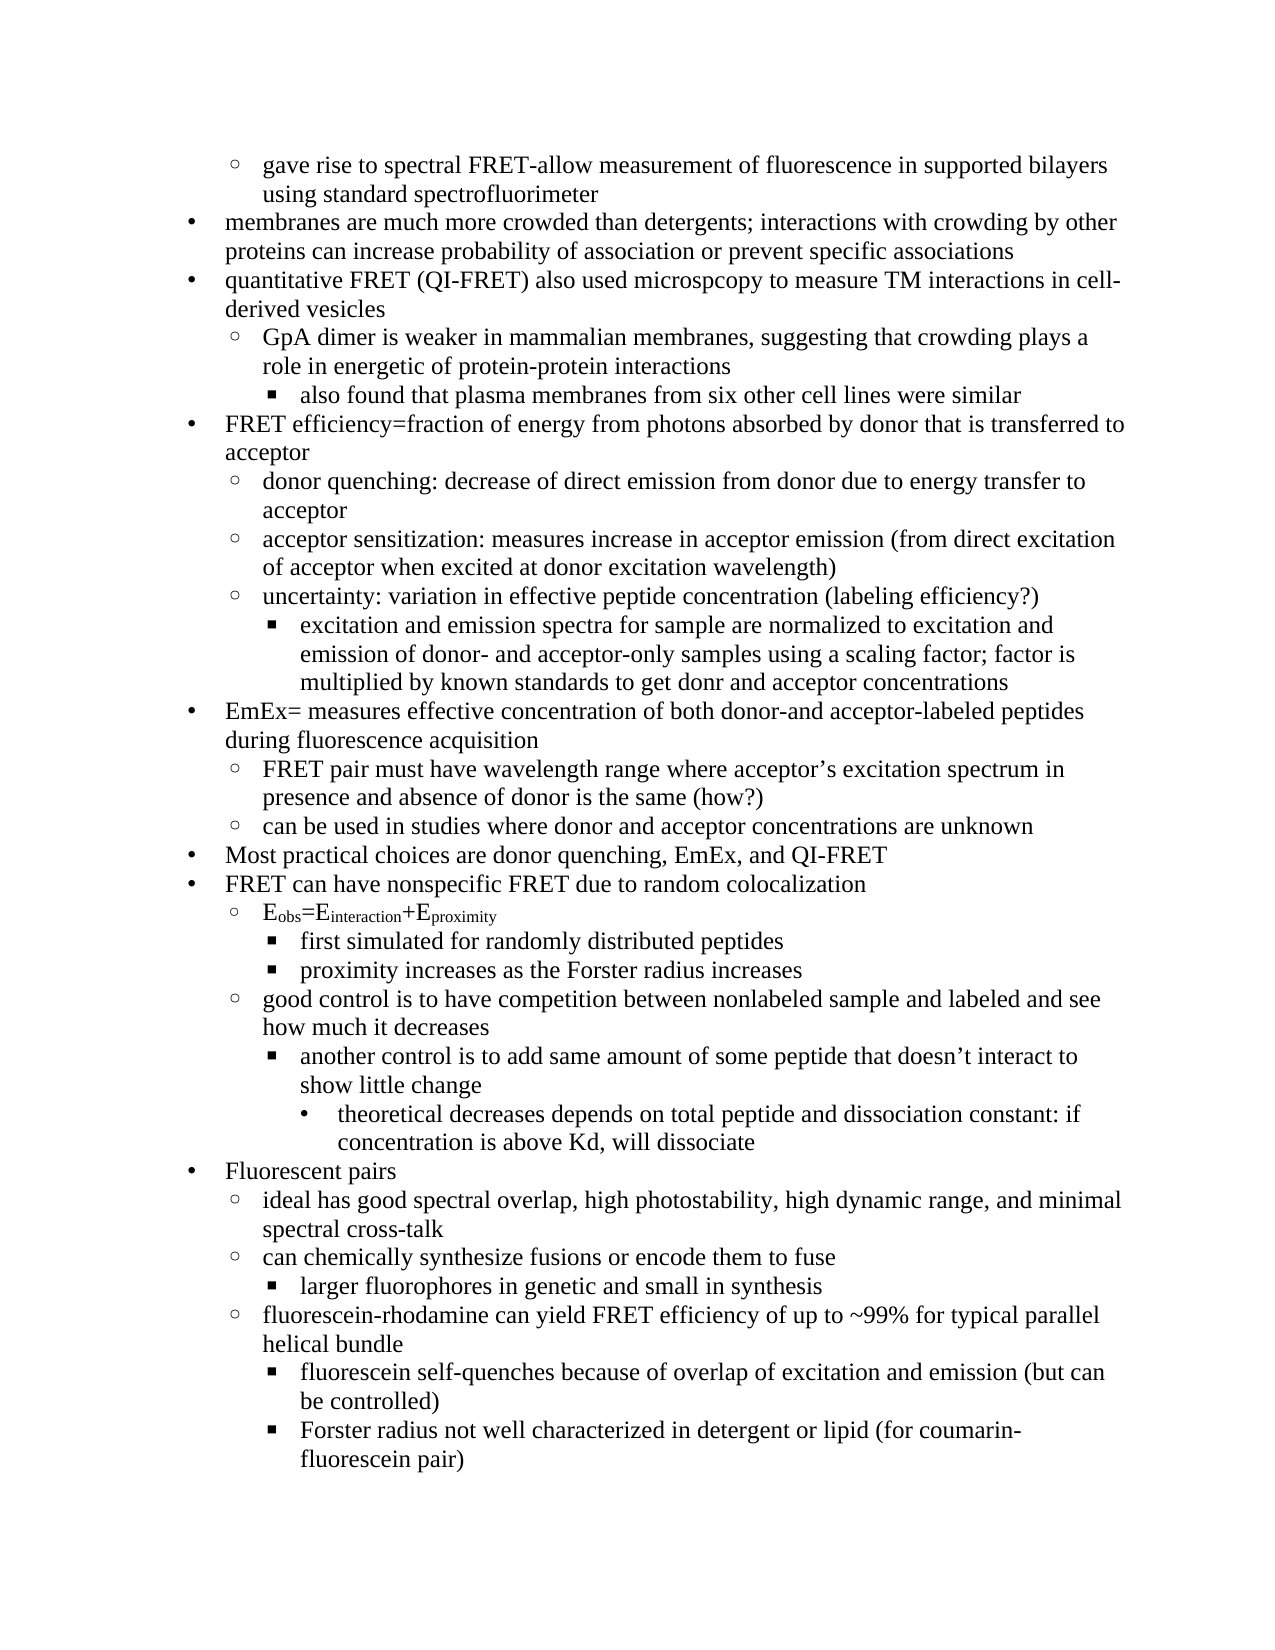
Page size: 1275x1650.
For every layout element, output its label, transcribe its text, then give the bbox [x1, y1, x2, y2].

list FRET can have nonspecific FRET due to random colocalization [187, 869, 1125, 897]
list also found that plasma membranes from six other cell lines were similar [262, 380, 1125, 409]
list first simulated for randomly distributed peptides [262, 926, 1125, 955]
list FRET efficiency=fraction of energy from photons absorbed by donor that is transferred to acceptor [187, 409, 1125, 466]
list good control is to have competition between nonlabeled sample and labeled and see how much it decreases [225, 984, 1125, 1041]
list EmEx= measures effective concentration of both donor-and acceptor-labeled peptides during fluorescence acquisition [187, 696, 1125, 754]
list can be used in studies where donor and acceptor concentrations are unknown [225, 811, 1125, 840]
list proximity increases as the Forster radius increases [262, 955, 1125, 984]
list theoretical decreases depends on total peptide and dissociation constant: if concentration is above Kd, will dissociate [300, 1099, 1125, 1156]
list acceptor sensitization: measures increase in acceptor emission (from direct excitation of acceptor when excited at donor excitation wavelength) [225, 524, 1125, 581]
list ideal has good spectral overlap, high photostability, high dynamic range, and minimal spectral cross-talk [225, 1185, 1125, 1242]
list another control is to add same amount of some peptide that doesn’t interact to show little change [262, 1041, 1125, 1099]
list fluorescein self-quenches because of overlap of excitation and emission (but can be controlled) [262, 1357, 1125, 1415]
list Eobs=Einteraction+Eproximity [225, 897, 1125, 926]
list uncertainty: variation in effective peptide concentration (labeling efficiency?) [225, 581, 1125, 610]
list quantitative FRET (QI-FRET) also used microspcopy to measure TM interactions in cell-derived vesicles [187, 265, 1125, 322]
list can chemically synthesize fusions or encode them to fuse [225, 1242, 1125, 1271]
list larger fluorophores in genetic and small in synthesis [262, 1271, 1125, 1300]
list excitation and emission spectra for sample are normalized to excitation and emission of donor- and acceptor-only samples using a scaling factor; factor is multiplied by known standards to get donr and acceptor concentrations [262, 610, 1125, 696]
list Most practical choices are donor quenching, EmEx, and QI-FRET [187, 840, 1125, 869]
list gave rise to spectral FRET-allow measurement of fluorescence in supported bilayers using standard spectrofluorimeter [225, 150, 1125, 207]
list FRET pair must have wavelength range where acceptor’s excitation spectrum in presence and absence of donor is the same (how?) [225, 754, 1125, 811]
list Fluorescent pairs [187, 1156, 1125, 1185]
list membranes are much more crowded than detergents; interactions with crowding by other proteins can increase probability of association or prevent specific associations [187, 207, 1125, 265]
list donor quenching: decrease of direct emission from donor due to energy transfer to acceptor [225, 466, 1125, 524]
list fluorescein-rhodamine can yield FRET efficiency of up to ~99% for typical parallel helical bundle [225, 1300, 1125, 1357]
list GpA dimer is weaker in mammalian membranes, suggesting that crowding plays a role in energetic of protein-protein interactions [225, 322, 1125, 380]
list Forster radius not well characterized in detergent or lipid (for coumarin-fluorescein pair) [262, 1415, 1125, 1472]
